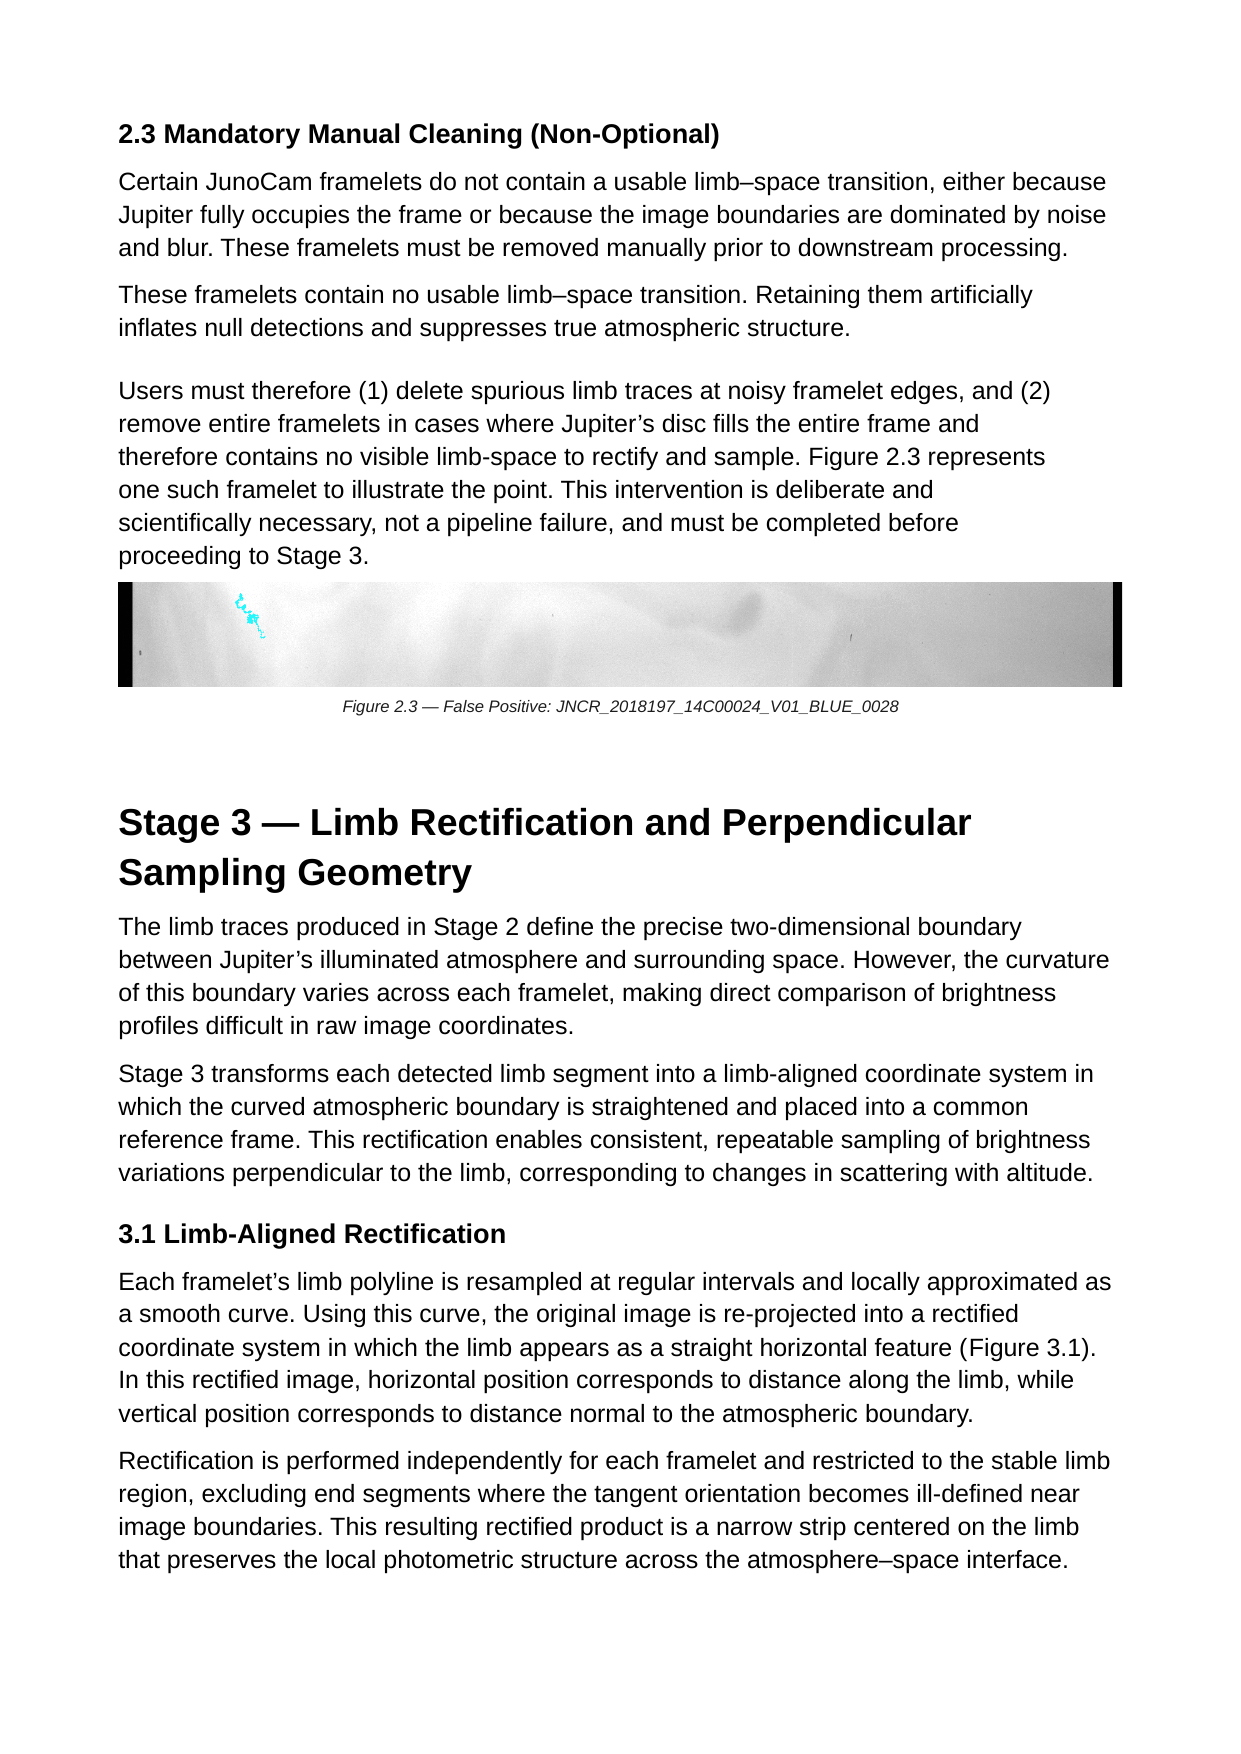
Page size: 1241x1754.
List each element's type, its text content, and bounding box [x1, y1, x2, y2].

text The limb traces produced in Stage 2 define the precise two-dimensional boundary between Jupiter’s illuminated atmosphere and surrounding space. However, the curvature of this boundary varies across each framelet, making direct comparison of brightness profiles difficult in raw image coordinates. [118, 912, 1122, 1040]
picture [118, 582, 1123, 687]
text These framelets contain no usable limb–space transition. Retaining them artificially inflates null detections and suppresses true atmospheric structure. [118, 280, 1063, 342]
subtitle 3.1 Limb-Aligned Rectification [118, 1218, 1122, 1249]
text Certain JunoCam framelets do not contain a usable limb–space transition, either because Jupiter fully occupies the frame or because the image boundaries are dominated by noise and blur. These framelets must be removed manually prior to downstream processing. [118, 167, 1122, 261]
subtitle 2.3 Mandatory Manual Cleaning (Non-Optional) [118, 118, 1122, 149]
subtitle Stage 3 — Limb Rectification and Perpendicular Sampling Geometry [118, 801, 1122, 893]
text Users must therefore (1) delete spurious limb traces at noisy framelet edges, and (2) remove entire framelets in cases where Jupiter’s disc fills the entire frame and therefore contains no visible limb-space to rectify and sample. Figure 2.3 represents one such framelet to illustrate the point. This intervention is deliberate and scientifically necessary, not a pipeline failure, and must be completed before proceeding to Stage 3. [118, 376, 1063, 569]
text Rectification is performed independently for each framelet and restricted to the stable limb region, excluding end segments where the tangent orientation becomes ill-defined near image boundaries. This resulting rectified product is a narrow strip centered on the limb that preserves the local photometric structure across the atmosphere–space interface. [118, 1446, 1122, 1574]
text Stage 3 transforms each detected limb segment into a limb-aligned coordinate system in which the curved atmospheric boundary is straightened and placed into a common reference frame. This rectification enables consistent, repeatable sampling of brightness variations perpendicular to the limb, corresponding to changes in scattering with altitude. [118, 1059, 1122, 1187]
text Each framelet’s limb polyline is resampled at regular intervals and locally approximated as a smooth curve. Using this curve, the original image is re-projected into a rectified coordinate system in which the limb appears as a straight horizontal feature (Figure 3.1). In this rectified image, horizontal position corresponds to distance along the limb, while vertical position corresponds to distance normal to the atmospheric boundary. [118, 1266, 1122, 1427]
